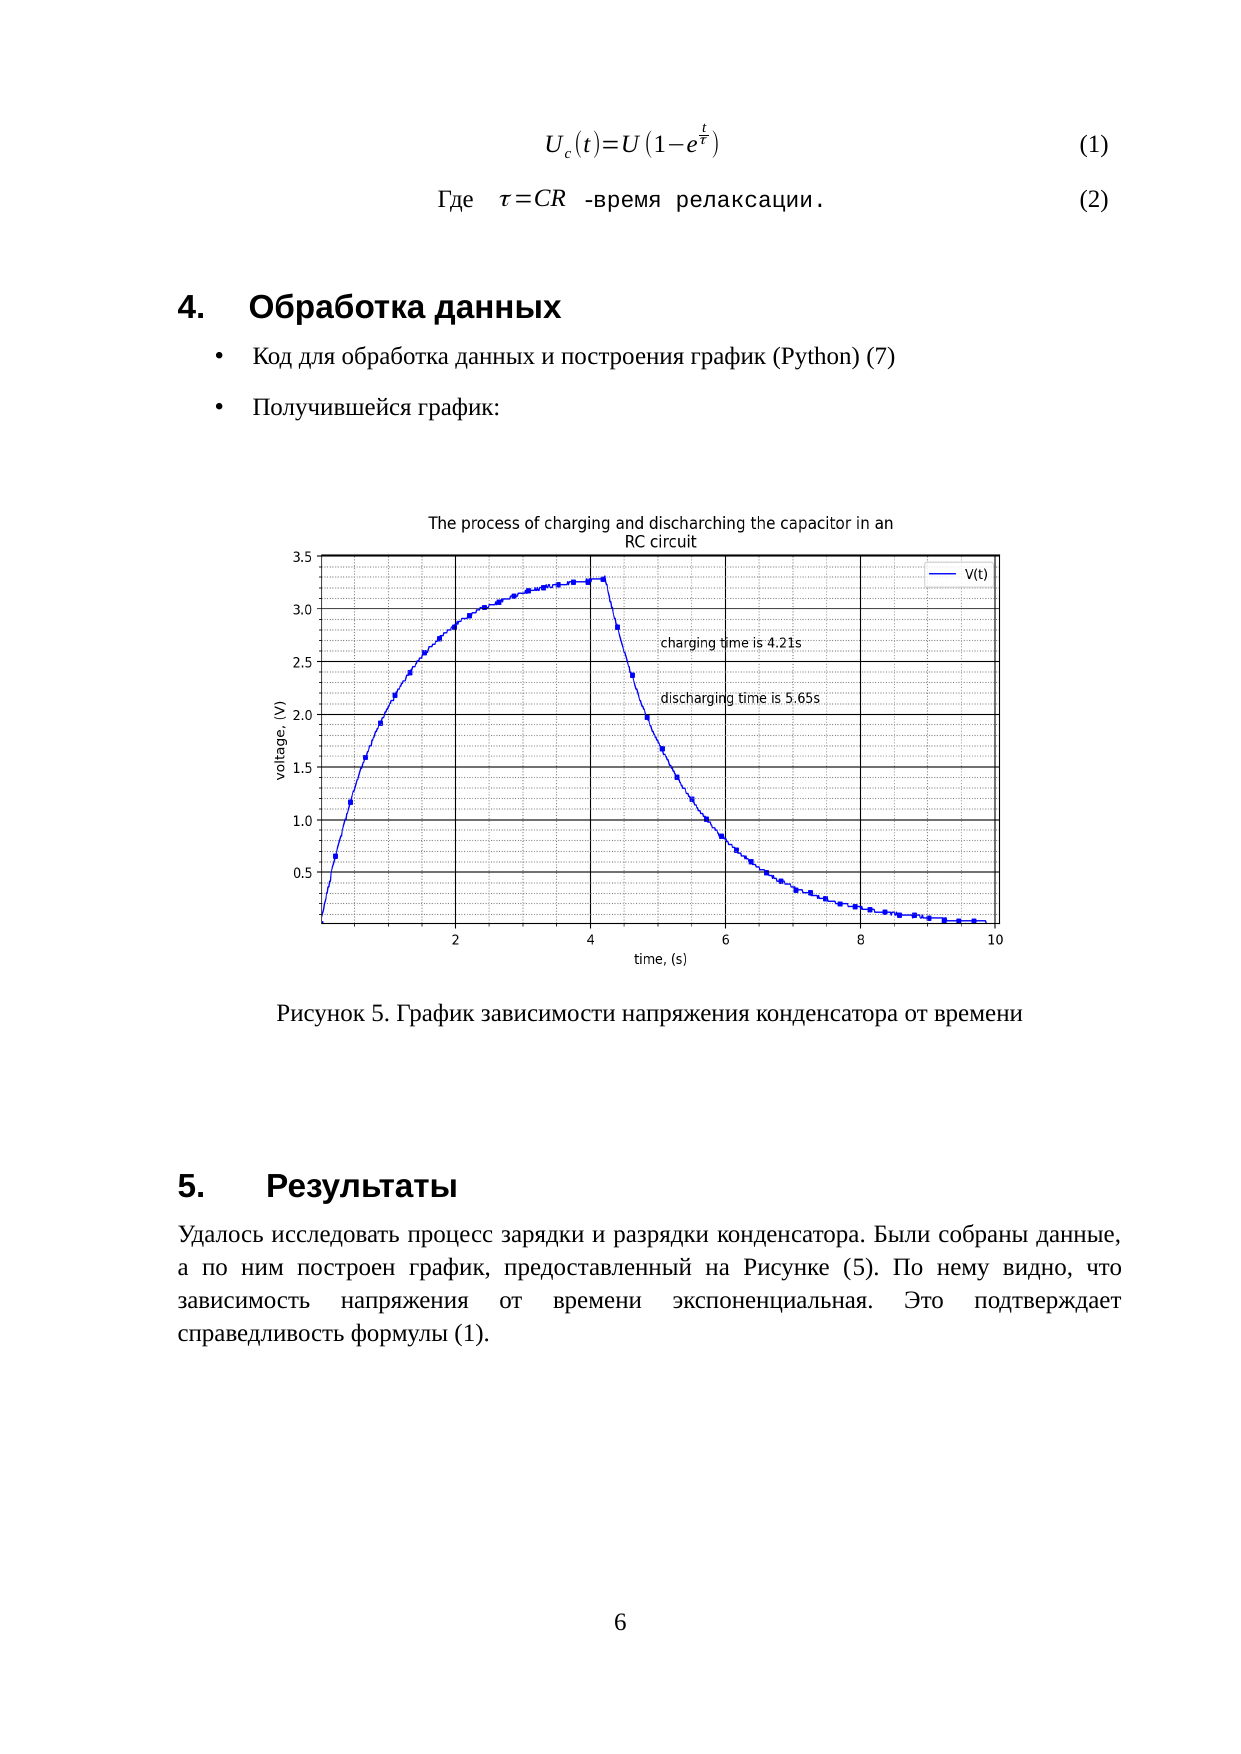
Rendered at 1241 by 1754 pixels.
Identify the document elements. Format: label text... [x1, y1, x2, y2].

subtitle Результаты [177, 1166, 1093, 1204]
list Получившейся график: [215, 392, 1122, 421]
text (1) [177, 118, 1122, 162]
text Где -время релаксации. (2) [177, 184, 1122, 214]
text Рисунок 5. График зависимости напряжения конденсатора от времени [177, 998, 1122, 1027]
text Удалось исследовать процесс зарядки и разрядки конденсатора. Были собраны данные, а по ним построен график, предоставленный на Рисунке (5). По нему видно, что зависимость напряжения от времени экспоненциальная. Это подтверждает справедливость формулы (1). [177, 1219, 1122, 1347]
subtitle Обработка данных [177, 287, 1093, 326]
picture [212, 498, 1087, 976]
list Код для обработка данных и построения график (Python) (7) [215, 341, 1122, 370]
